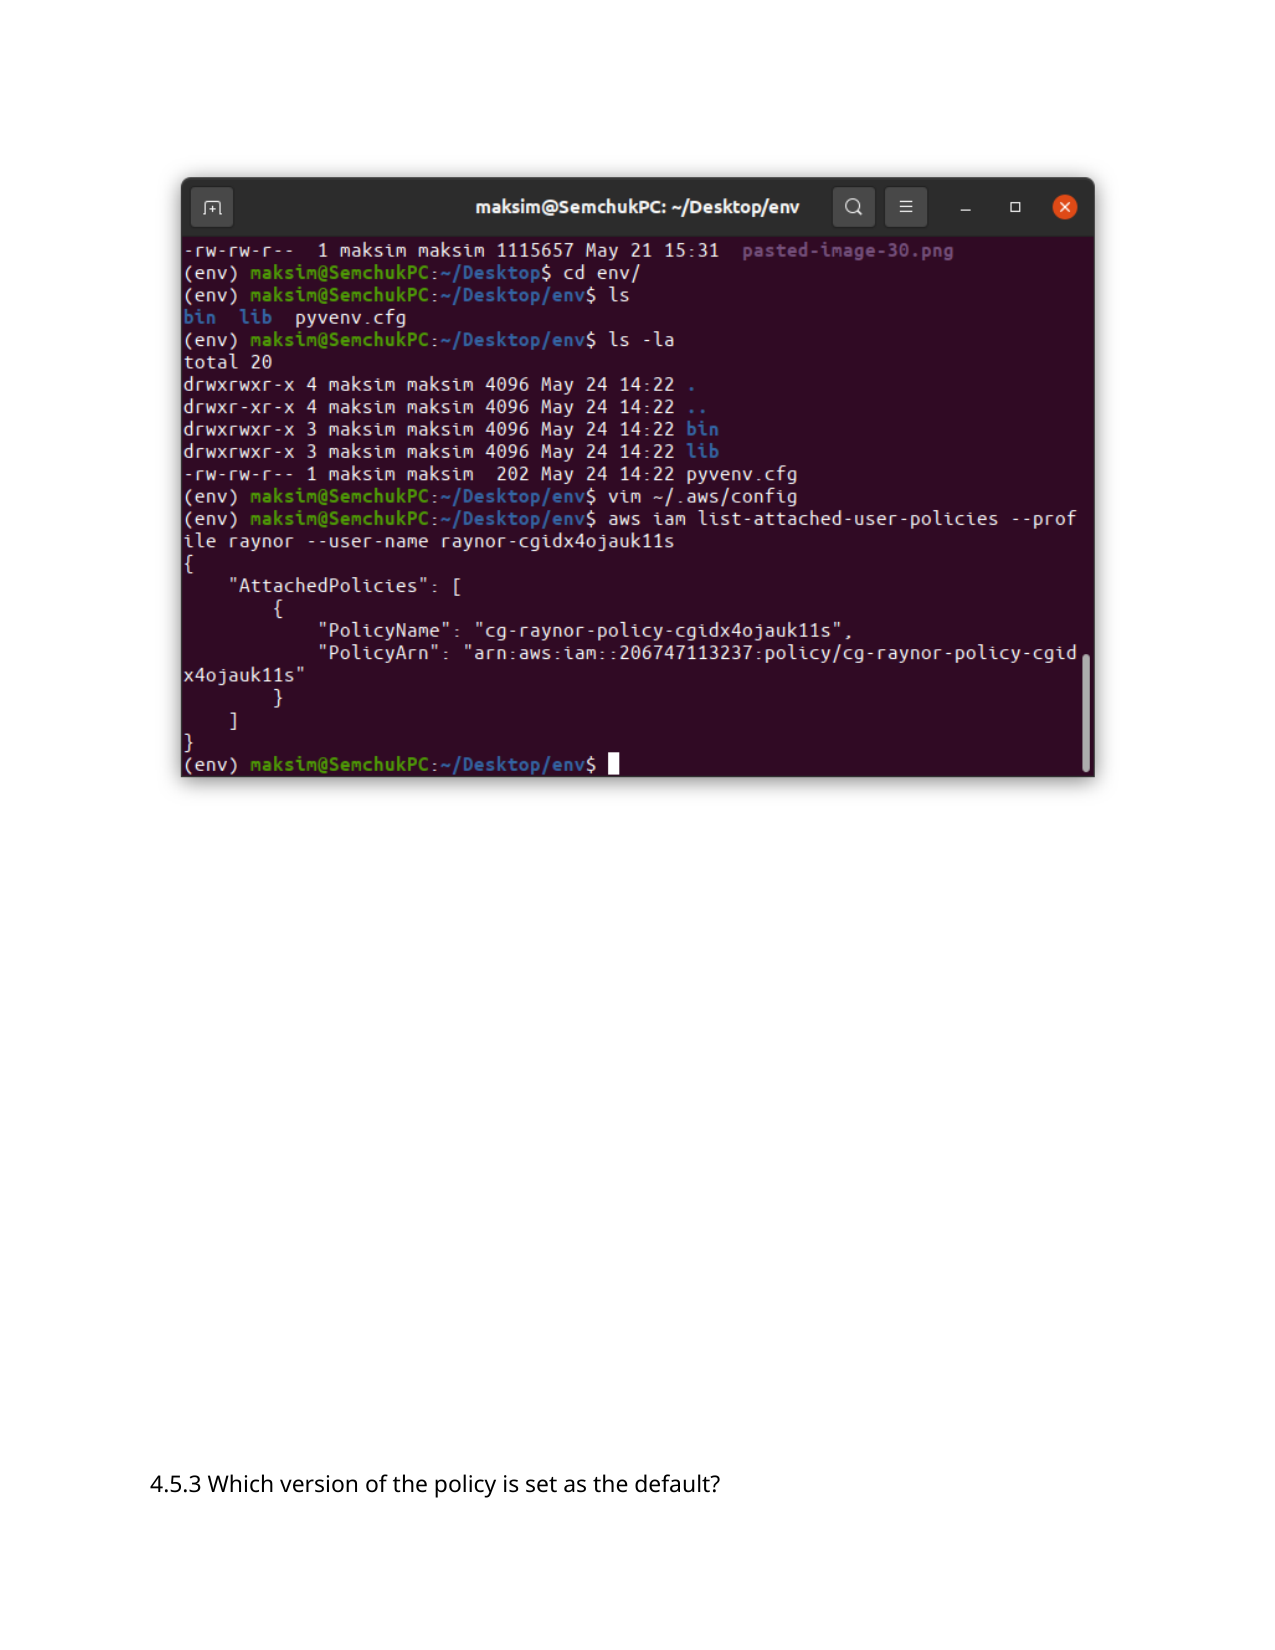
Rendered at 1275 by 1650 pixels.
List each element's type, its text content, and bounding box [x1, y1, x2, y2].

picture [150, 150, 1125, 812]
text 4.5.3 Which version of the policy is set as the default? [150, 1467, 1125, 1499]
